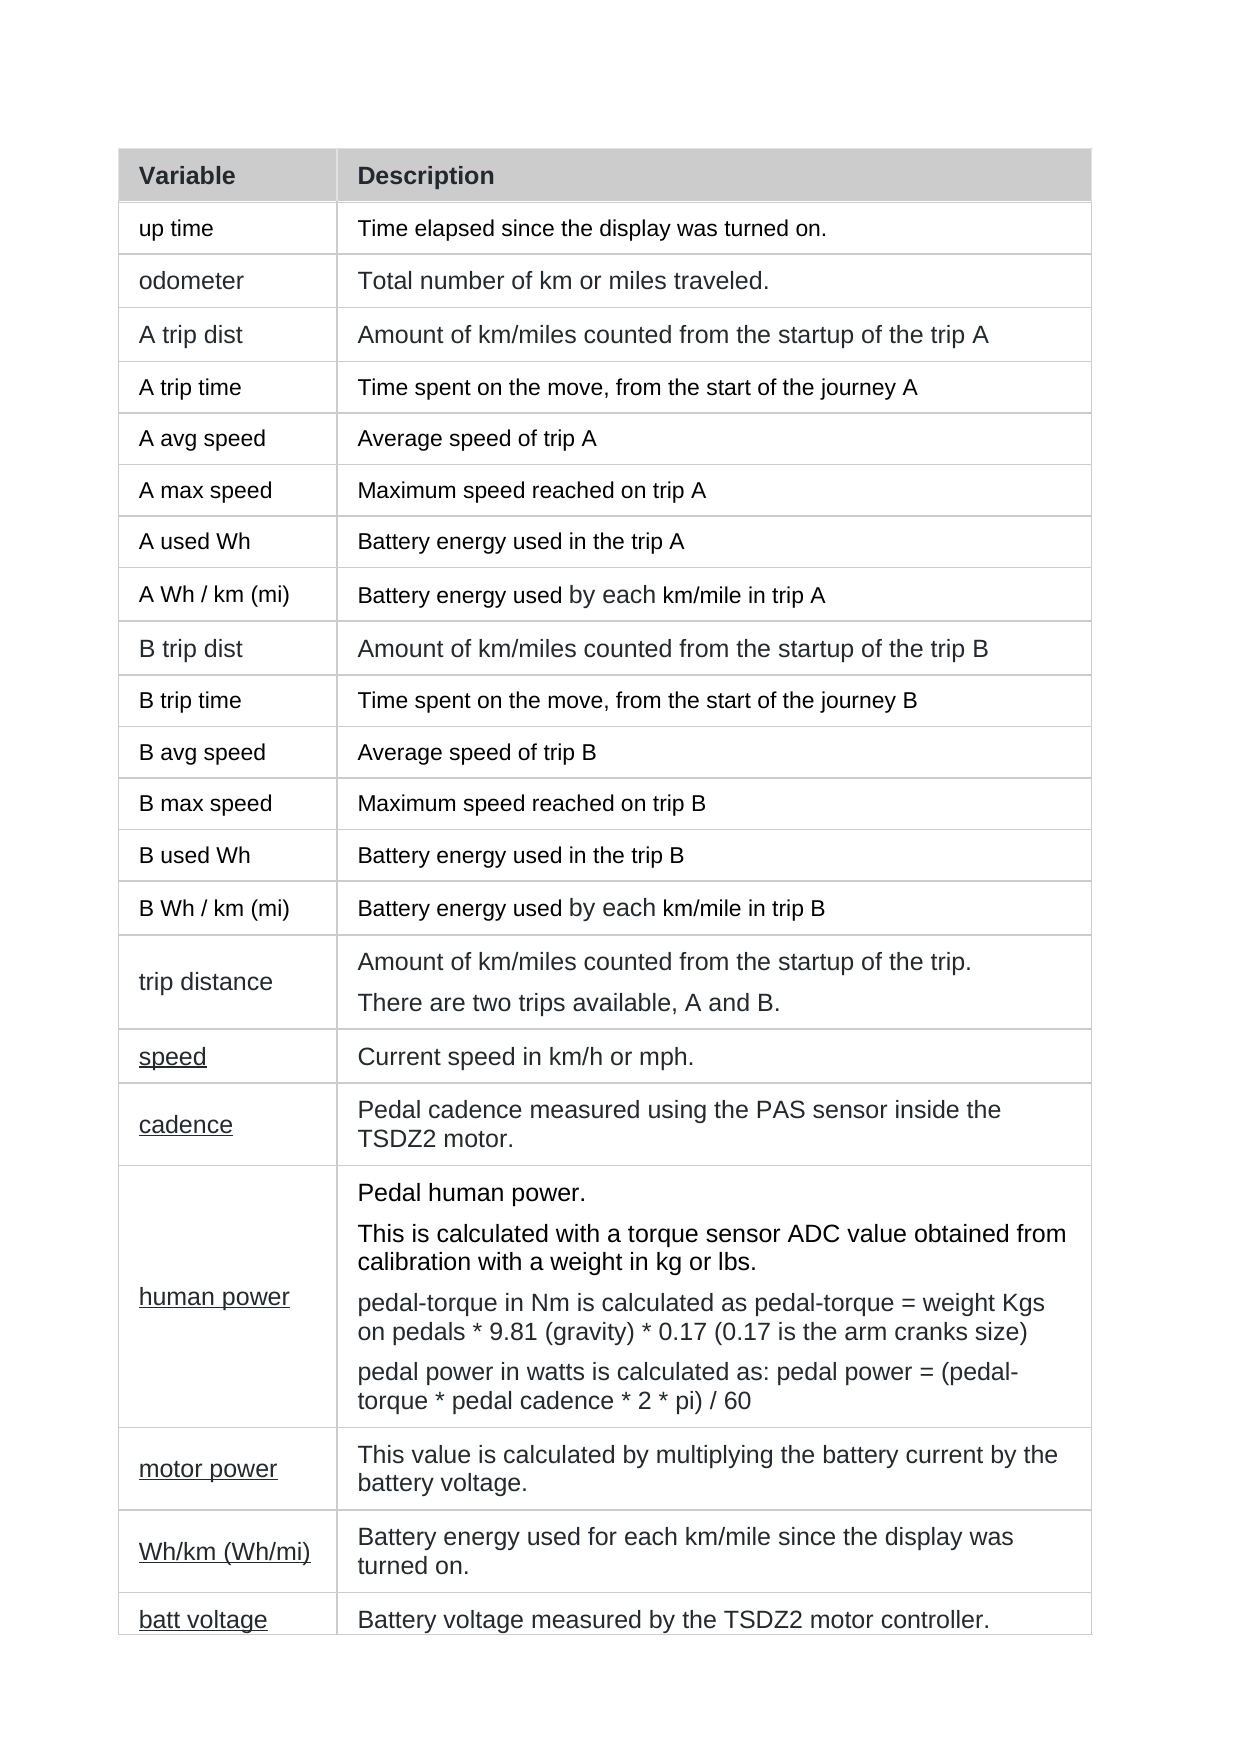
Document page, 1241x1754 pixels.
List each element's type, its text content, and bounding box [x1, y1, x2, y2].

table_cell Average speed of trip A [338, 414, 1091, 463]
table_cell Amount of km/miles counted from the startup of the trip A [338, 308, 1091, 361]
table_cell human power [119, 1166, 336, 1426]
table_header Description [338, 149, 1091, 201]
table_cell B used Wh [119, 830, 336, 880]
table_cell B trip time [119, 676, 336, 726]
table_cell A avg speed [119, 414, 336, 463]
table_cell cadence [119, 1084, 336, 1165]
table_cell Current speed in km/h or mph. [338, 1030, 1091, 1082]
table_cell Battery energy used by each km/mile in trip A [338, 568, 1091, 620]
table_cell A Wh / km (mi) [119, 568, 336, 620]
table_cell Battery energy used in the trip B [338, 830, 1091, 880]
table_cell Time spent on the move, from the start of the journey B [338, 676, 1091, 726]
table_cell A used Wh [119, 517, 336, 566]
table_cell Time spent on the move, from the start of the journey A [338, 362, 1091, 412]
table_cell Amount of km/miles counted from the startup of the trip. There are two trips available, A and B. [338, 936, 1091, 1028]
table_cell Amount of km/miles counted from the startup of the trip B [338, 622, 1091, 674]
table_header Variable [119, 149, 336, 201]
table_cell B avg speed [119, 727, 336, 777]
table_cell Pedal cadence measured using the PAS sensor inside the TSDZ2 motor. [338, 1084, 1091, 1165]
table_cell B Wh / km (mi) [119, 882, 336, 934]
table_cell A trip dist [119, 308, 336, 361]
table_cell Time elapsed since the display was turned on. [338, 203, 1091, 253]
table_cell Pedal human power. This is calculated with a torque sensor ADC value obtained from calibration with a weight in kg or lbs. pedal-torque in Nm is calculated as pedal-torque = weight Kgs on pedals * 9.81 (gravity) * 0.17 (0.17 is the arm cranks size) pedal power in watts is calculated as: pedal power = (pedal-torque * pedal cadence * 2 * pi) / 60 [338, 1166, 1091, 1426]
table_cell motor power [119, 1428, 336, 1509]
table_cell speed [119, 1030, 336, 1082]
table_cell A trip time [119, 362, 336, 412]
table_cell Average speed of trip B [338, 727, 1091, 777]
table_cell Total number of km or miles traveled. [338, 255, 1091, 307]
table_cell batt voltage [119, 1593, 336, 1634]
table_cell Battery energy used in the trip A [338, 517, 1091, 566]
table_cell trip distance [119, 936, 336, 1028]
table_cell Battery energy used for each km/mile since the display was turned on. [338, 1511, 1091, 1592]
table_cell B max speed [119, 779, 336, 828]
table_cell Wh/km (Wh/mi) [119, 1511, 336, 1592]
table_cell A max speed [119, 465, 336, 515]
table_cell Maximum speed reached on trip B [338, 779, 1091, 828]
table_cell Maximum speed reached on trip A [338, 465, 1091, 515]
table_cell B trip dist [119, 622, 336, 674]
table_cell Battery energy used by each km/mile in trip B [338, 882, 1091, 934]
table_cell Battery voltage measured by the TSDZ2 motor controller. [338, 1593, 1091, 1634]
table_cell odometer [119, 255, 336, 307]
table_cell up time [119, 203, 336, 253]
table_cell This value is calculated by multiplying the battery current by the battery voltage. [338, 1428, 1091, 1509]
